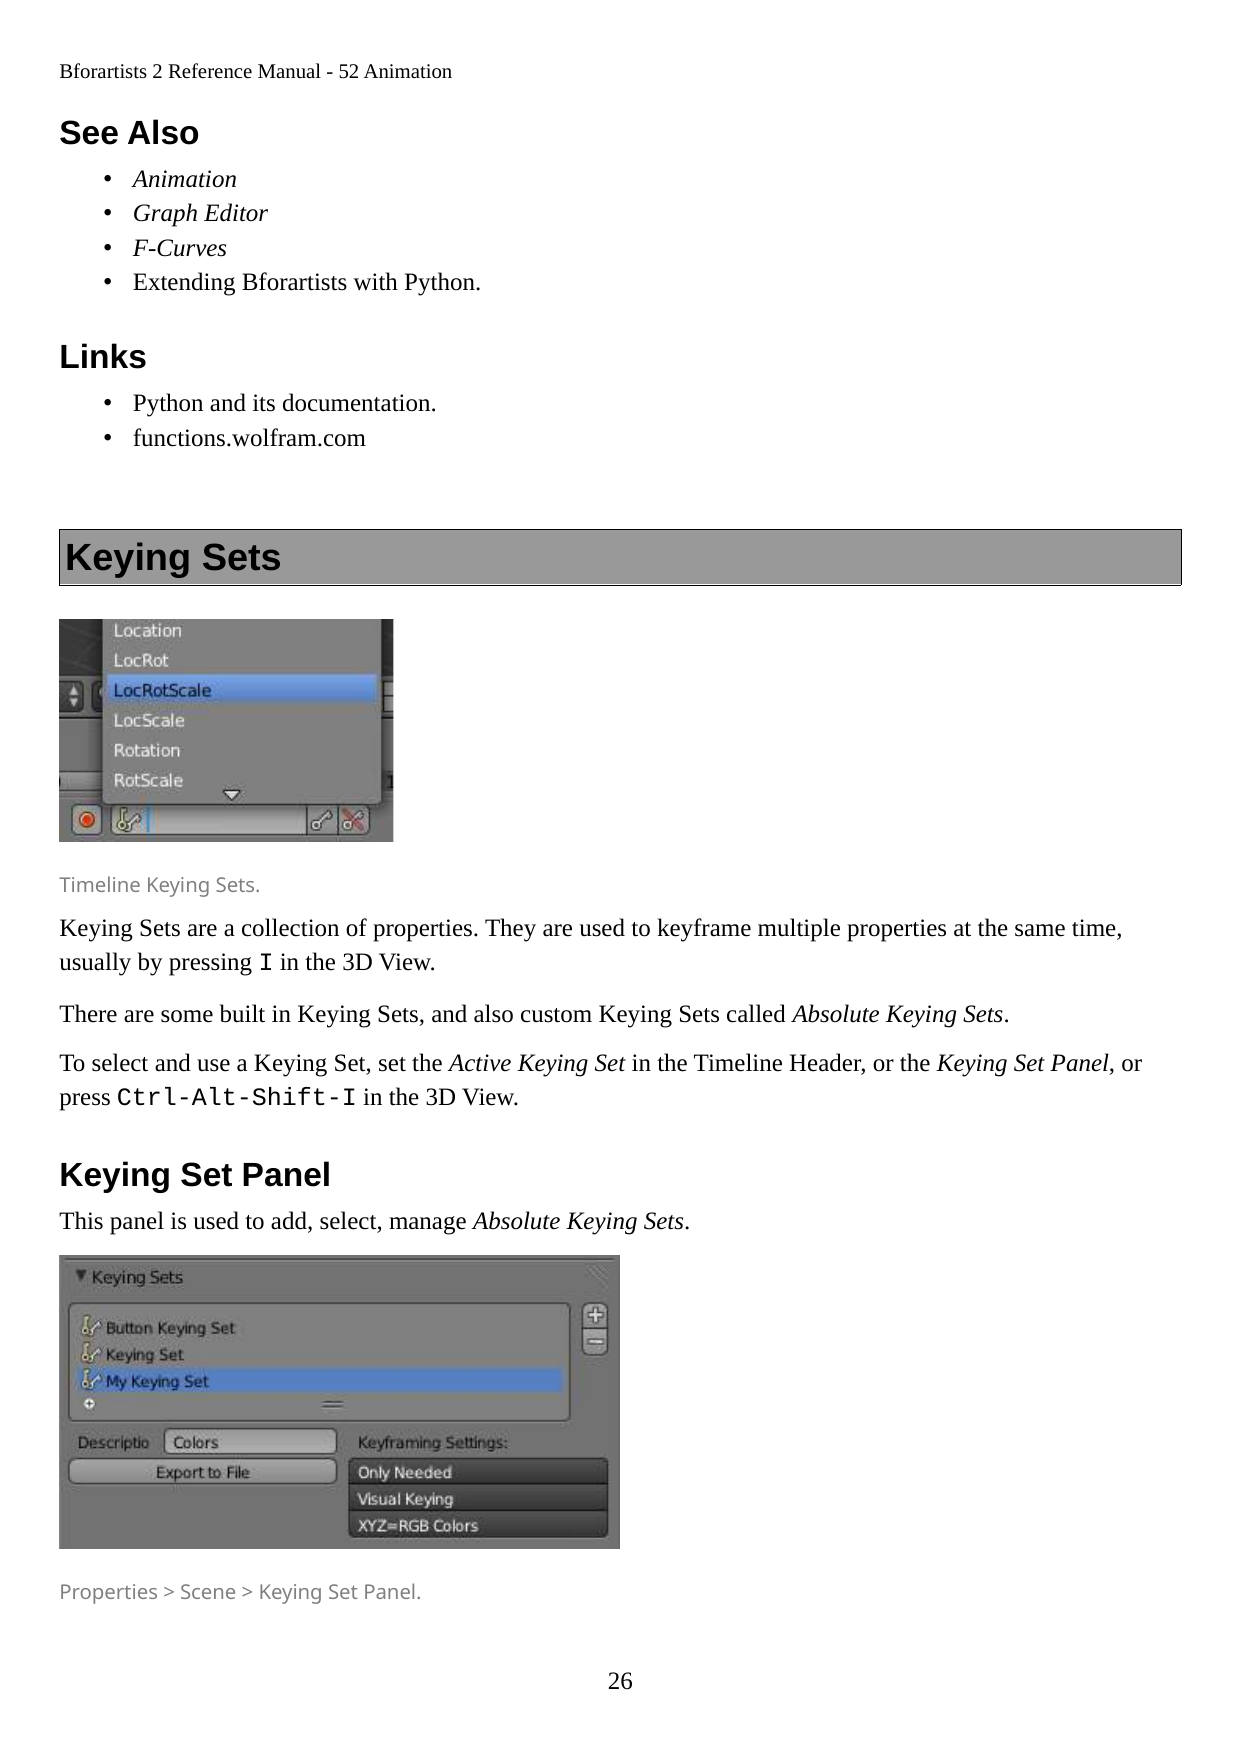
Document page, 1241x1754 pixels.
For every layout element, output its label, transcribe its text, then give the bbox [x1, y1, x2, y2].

subtitle Keying Set Panel [59, 1155, 1181, 1193]
text This panel is used to add, select, manage Absolute Keying Sets. [59, 1206, 1181, 1234]
text There are some built in Keying Sets, and also custom Keying Sets called Absolute Keying Sets. [59, 999, 1181, 1027]
subtitle See Also [59, 113, 1181, 151]
picture [59, 619, 394, 842]
list Extending Bforartists with Python. [103, 267, 1181, 296]
text To select and use a Keying Set, set the Active Keying Set in the Timeline Header, or the Keying Set Panel, or press Ctrl-Alt-Shift-I in the 3D View. [59, 1048, 1181, 1113]
picture [59, 1255, 620, 1549]
list Python and its documentation. [103, 388, 1181, 417]
text Timeline Keying Sets. [59, 867, 1181, 898]
list Graph Editor [103, 198, 1181, 227]
list functions.wolfram.com [103, 423, 1181, 451]
text Properties > Scene > Keying Set Panel. [59, 1574, 1181, 1605]
text Keying Sets are a collection of properties. They are used to keyframe multiple properties at the same time, usually by pressing I in the 3D View. [59, 913, 1181, 978]
list F-Curves [103, 233, 1181, 261]
subtitle Links [59, 337, 1181, 376]
list Animation [103, 164, 1181, 192]
table_header Keying Sets [60, 530, 1181, 584]
